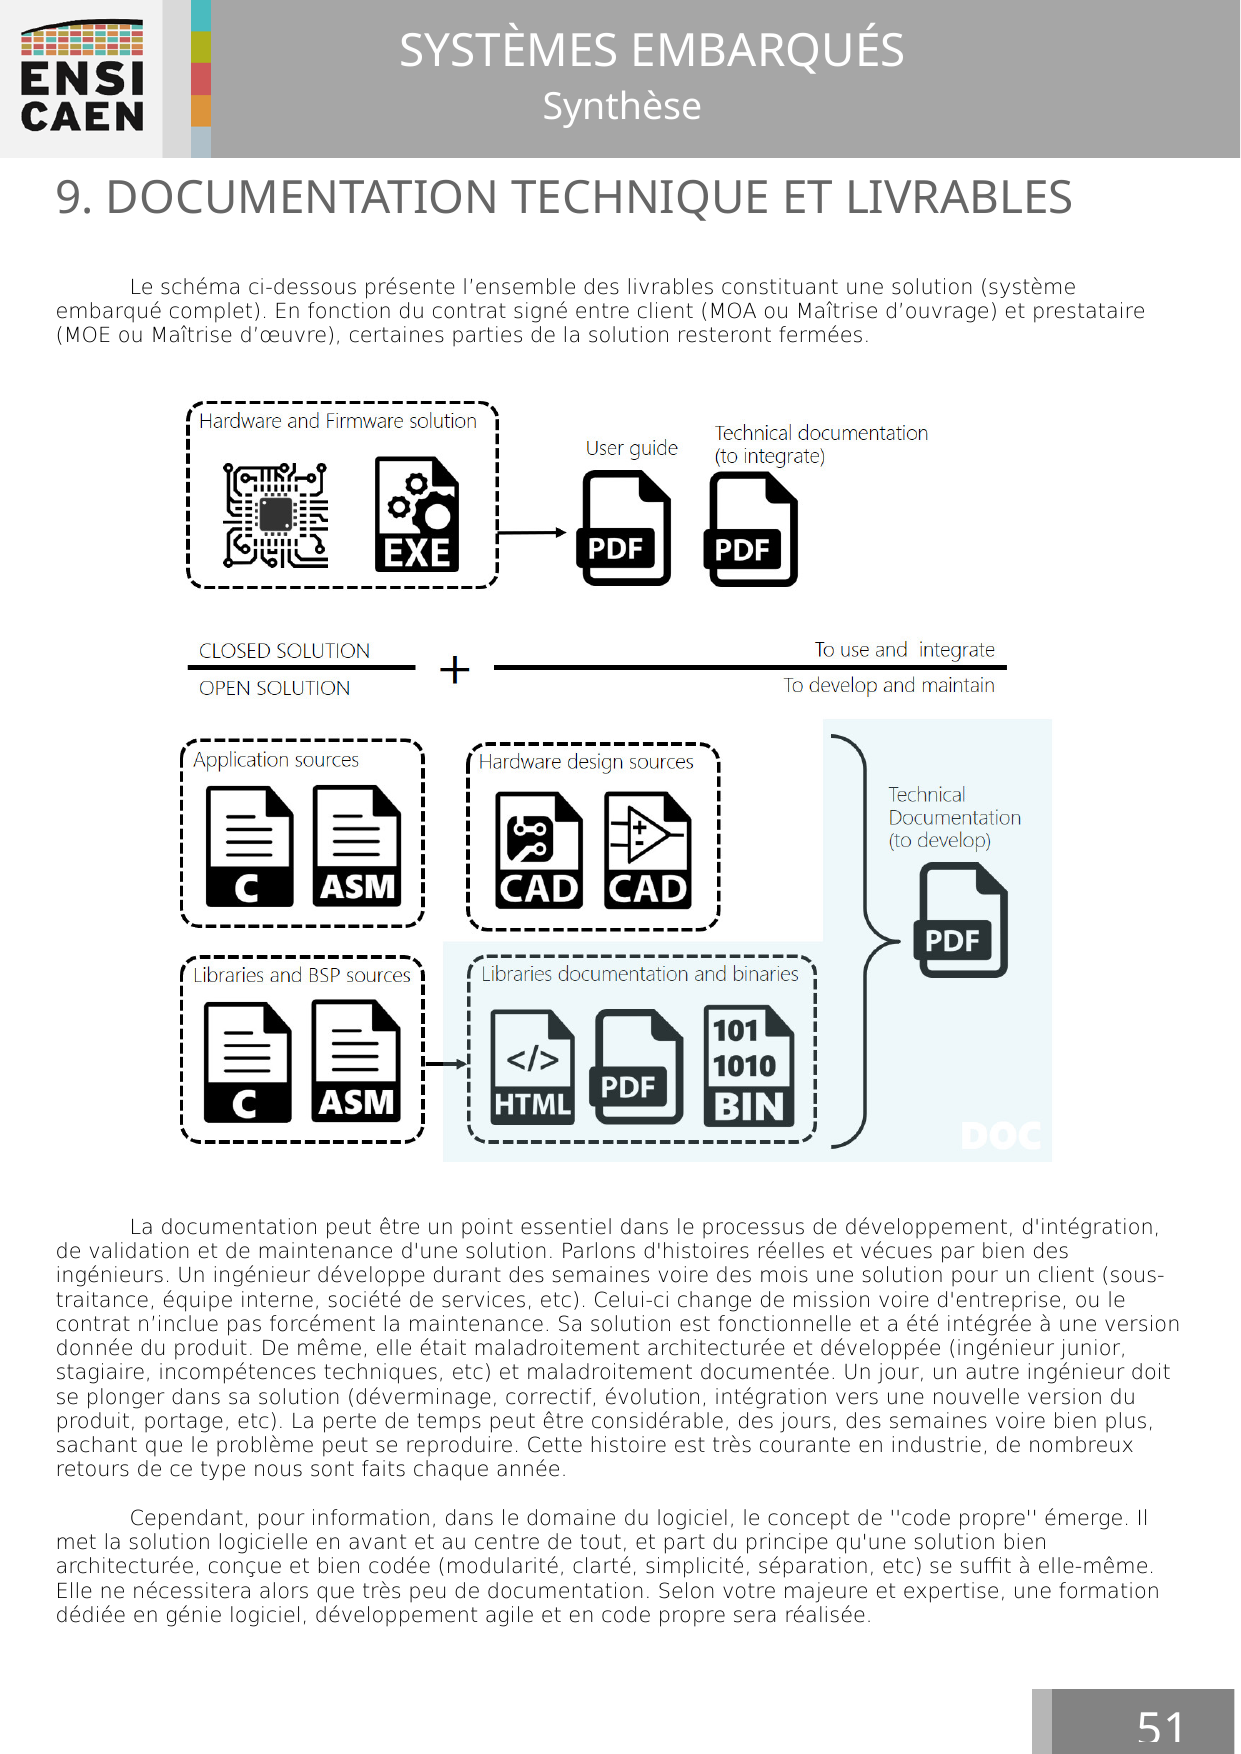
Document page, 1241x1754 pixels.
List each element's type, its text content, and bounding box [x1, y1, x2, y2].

picture [0, 0, 1241, 158]
text 9. DOCUMENTATION TECHNIQUE ET LIVRABLES [55, 164, 1189, 226]
picture [106, 396, 1139, 1167]
picture [1032, 1689, 1235, 1754]
text La documentation peut être un point essentiel dans le processus de développement, d'intégration, de validation et de maintenance d'une solution. Parlons d'histoires réelles et vécues par bien des ingénieurs. Un ingénieur développe durant des semaines voire des mois une solution pour un client (sous-traitance, équipe interne, société de services, etc). Celui-ci change de mission voire d'entreprise, ou le contrat n’inclue pas forcément la maintenance. Sa solution est fonctionnelle et a été intégrée à une version donnée du produit. De même, elle était maladroitement architecturée et développée (ingénieur junior, stagiaire, incompétences techniques, etc) et maladroitement documentée. Un jour, un autre ingénieur doit se plonger dans sa solution (déverminage, correctif, évolution, intégration vers une nouvelle version du produit, portage, etc). La perte de temps peut être considérable, des jours, des semaines voire bien plus, sachant que le problème peut se reproduire. Cette histoire est très courante en industrie, de nombreux retours de ce type nous sont faits chaque année. [55, 1215, 1189, 1482]
text Le schéma ci-dessous présente l’ensemble des livrables constituant une solution (système embarqué complet). En fonction du contrat signé entre client (MOA ou Maîtrise d’ouvrage) et prestataire (MOE ou Maîtrise d’œuvre), certaines parties de la solution resteront fermées. [55, 275, 1189, 348]
text Cependant, pour information, dans le domaine du logiciel, le concept de ''code propre'' émerge. Il met la solution logicielle en avant et au centre de tout, et part du principe qu'une solution bien architecturée, conçue et bien codée (modularité, clarté, simplicité, séparation, etc) se suffit à elle-même. Elle ne nécessitera alors que très peu de documentation. Selon votre majeure et expertise, une formation dédiée en génie logiciel, développement agile et en code propre sera réalisée. [55, 1506, 1189, 1627]
